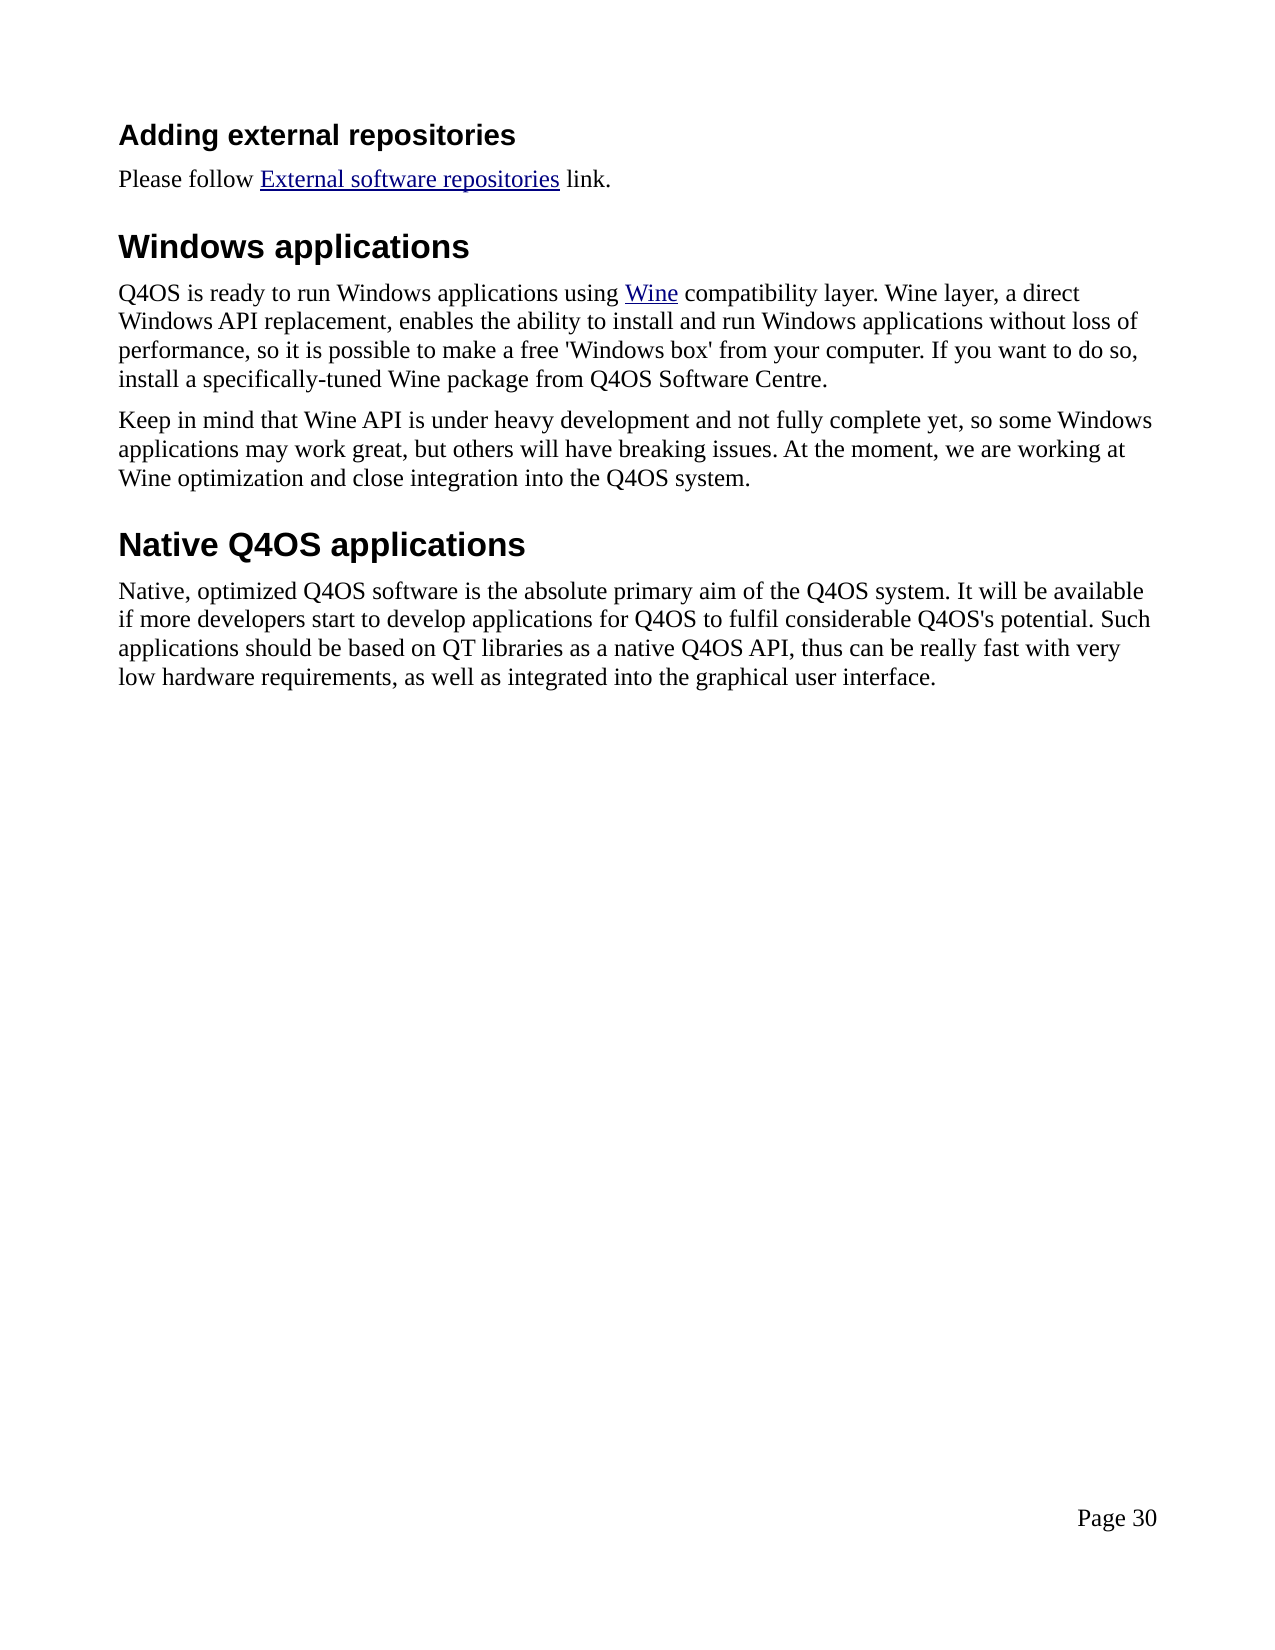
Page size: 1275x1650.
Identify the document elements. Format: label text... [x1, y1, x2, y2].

subtitle Windows applications [118, 226, 1157, 265]
subtitle Native Q4OS applications [118, 525, 1157, 563]
text Native, optimized Q4OS software is the absolute primary aim of the Q4OS system. It will be available if more developers start to develop applications for Q4OS to fulfil considerable Q4OS's potential. Such applications should be based on QT libraries as a native Q4OS API, thus can be really fast with very low hardware requirements, as well as integrated into the graphical user interface. [118, 576, 1157, 691]
subtitle Adding external repositories [118, 118, 1157, 152]
text Q4OS is ready to run Windows applications using Wine compatibility layer. Wine layer, a direct Windows API replacement, enables the ability to install and run Windows applications without loss of performance, so it is possible to make a free 'Windows box' from your computer. If you want to do so, install a specifically-tuned Wine package from Q4OS Software Centre. [118, 278, 1157, 393]
text Keep in mind that Wine API is under heavy development and not fully complete yet, so some Windows applications may work great, but others will have breaking issues. At the moment, we are working at Wine optimization and close integration into the Q4OS system. [118, 405, 1157, 491]
text Please follow External software repositories link. [118, 164, 1157, 193]
